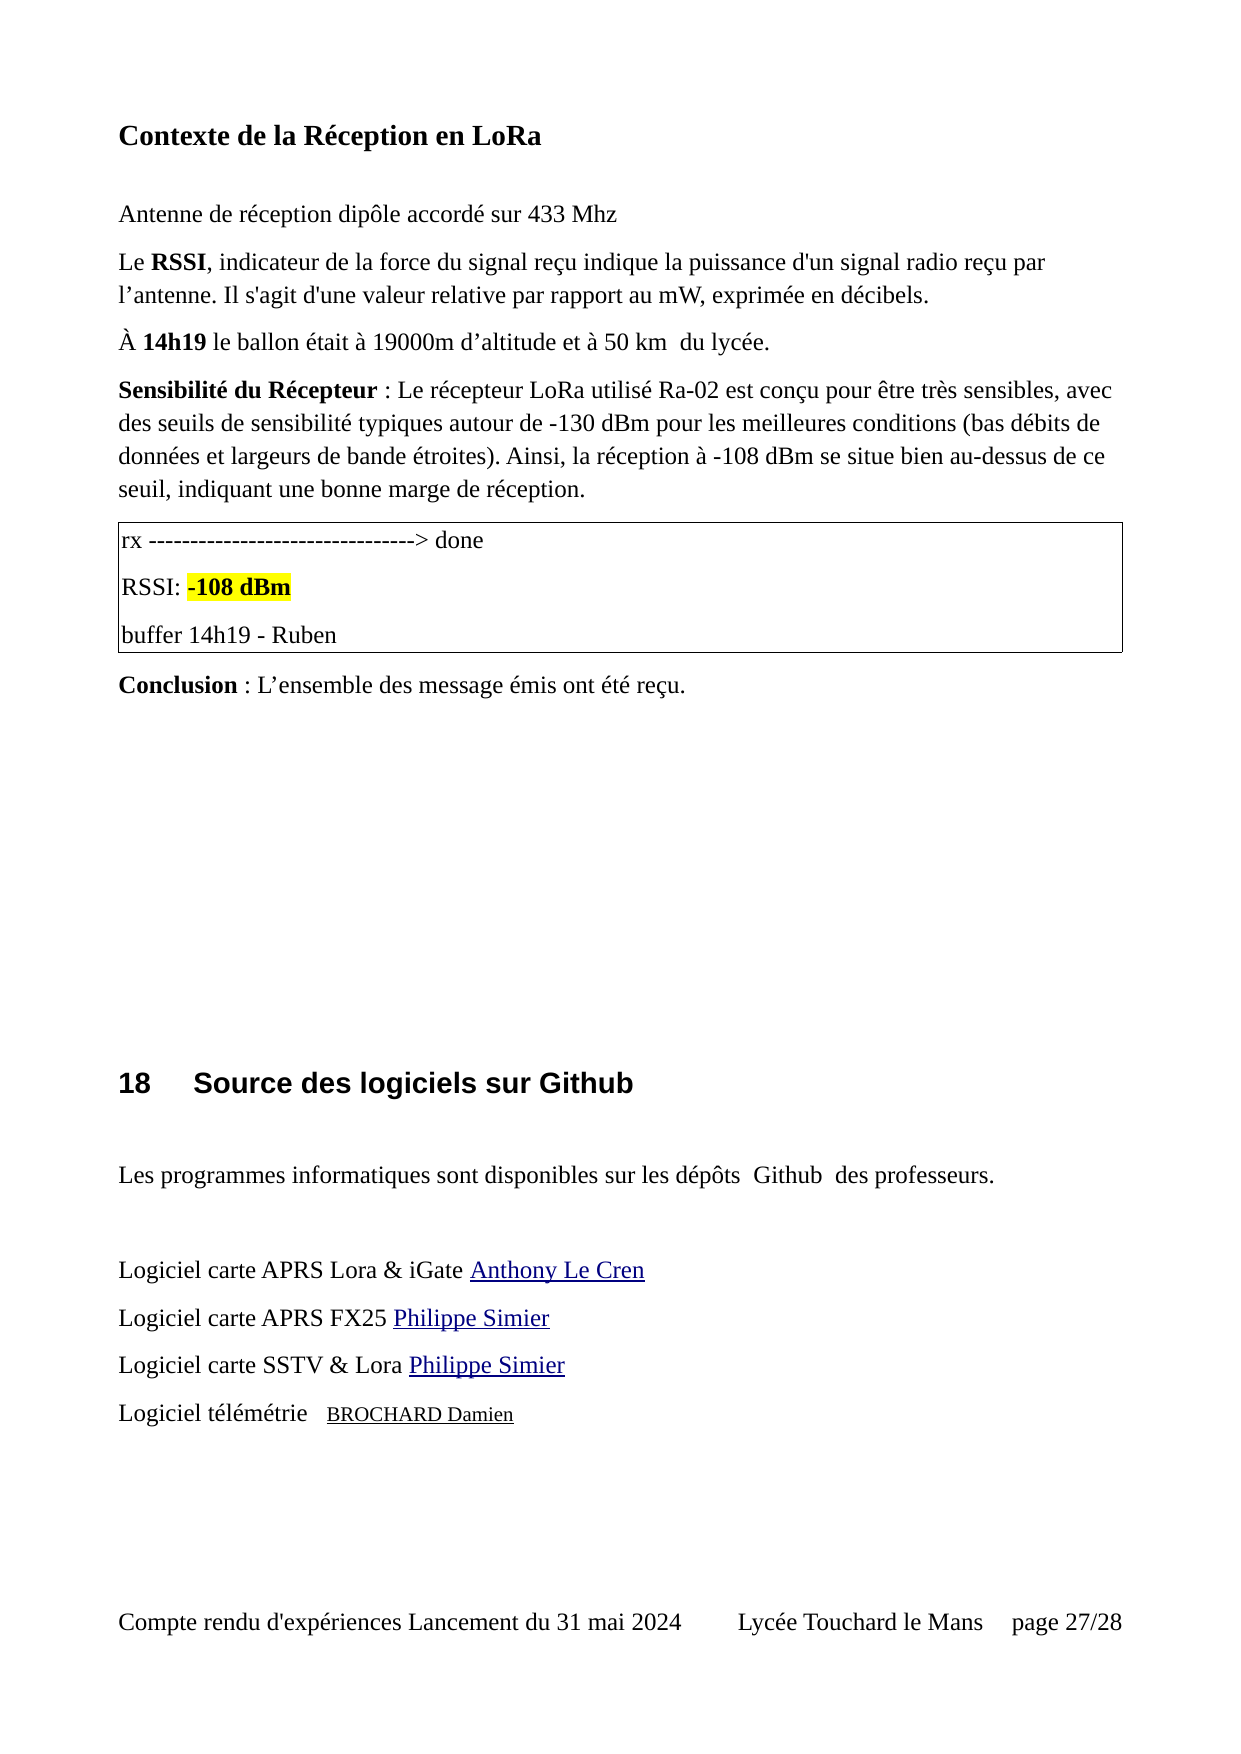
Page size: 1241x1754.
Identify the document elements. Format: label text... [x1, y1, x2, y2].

text Contexte de la Réception en LoRa [118, 118, 1122, 152]
text buffer 14h19 - Ruben [119, 617, 1122, 652]
text Antenne de réception dipôle accordé sur 433 Mhz [118, 199, 1122, 228]
text Le RSSI, indicateur de la force du signal reçu indique la puissance d'un signal radio reçu par l’antenne. Il s'agit d'une valeur relative par rapport au mW, exprimée en décibels. [118, 247, 1122, 309]
text Conclusion : L’ensemble des message émis ont été reçu. [118, 671, 1122, 699]
text Logiciel télémétrie BROCHARD Damien [118, 1398, 1122, 1427]
text Sensibilité du Récepteur : Le récepteur LoRa utilisé Ra-02 est conçu pour être très sensibles, avec des seuils de sensibilité typiques autour de -130 dBm pour les meilleures conditions (bas débits de données et largeurs de bande étroites). Ainsi, la réception à -108 dBm se situe bien au-dessus de ce seuil, indiquant une bonne marge de réception. [118, 375, 1122, 503]
subtitle Source des logiciels sur Github [118, 1066, 1122, 1100]
text Logiciel carte APRS Lora & iGate Anthony Le Cren [118, 1255, 1122, 1284]
text Logiciel carte SSTV & Lora Philippe Simier [118, 1350, 1122, 1379]
text rx --------------------------------> done [119, 523, 1122, 553]
text À 14h19 le ballon était à 19000m d’altitude et à 50 km du lycée. [118, 327, 1122, 356]
text Logiciel carte APRS FX25 Philippe Simier [118, 1303, 1122, 1331]
text Les programmes informatiques sont disponibles sur les dépôts Github des professeurs. [118, 1160, 1122, 1189]
text RSSI: -108 dBm [119, 569, 1122, 601]
